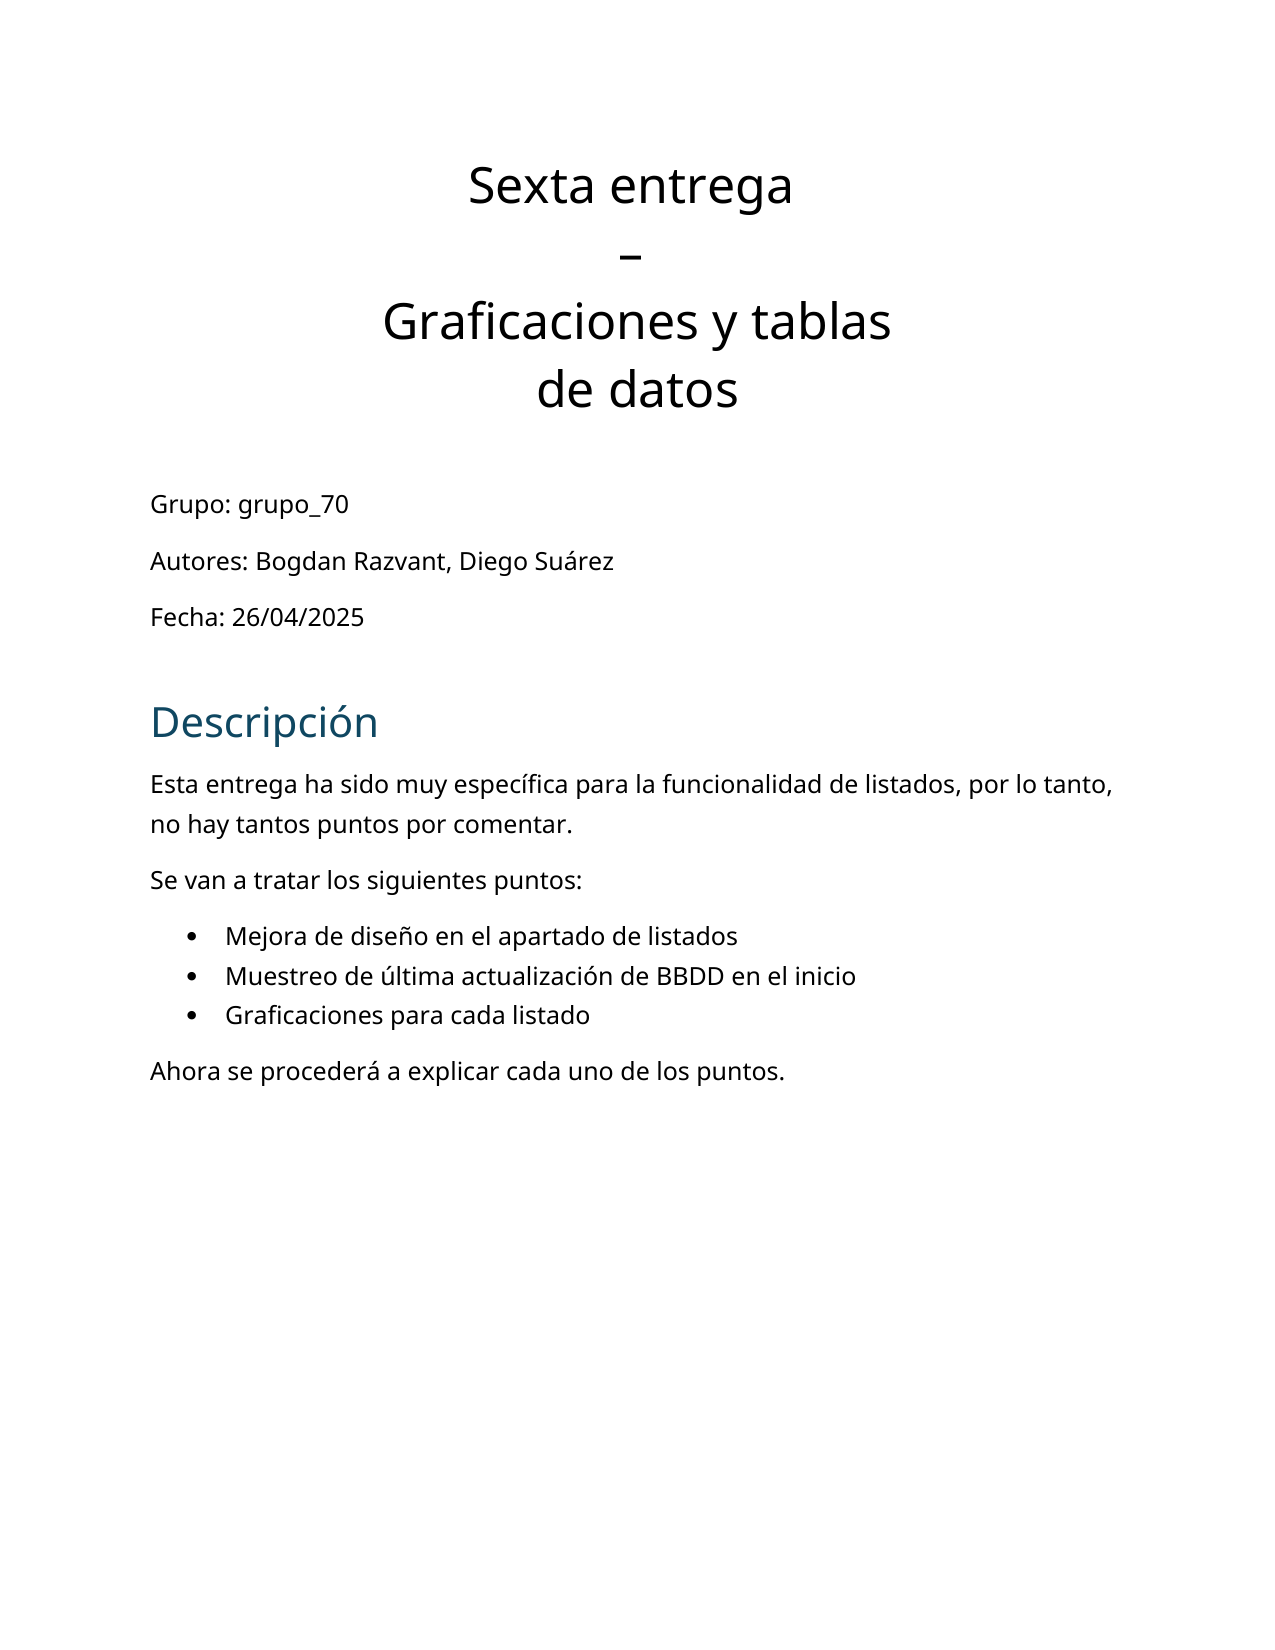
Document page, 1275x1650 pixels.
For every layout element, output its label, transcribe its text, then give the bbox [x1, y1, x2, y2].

subtitle Descripción [150, 693, 1125, 750]
list Graficaciones para cada listado [187, 998, 1125, 1032]
text de datos [150, 354, 1125, 422]
list Muestreo de última actualización de BBDD en el inicio [187, 958, 1125, 992]
list Mejora de diseño en el apartado de listados [187, 919, 1125, 953]
text Se van a tratar los siguientes puntos: [150, 863, 1125, 897]
text Sexta entrega [150, 150, 1125, 218]
text Fecha: 26/04/2025 [150, 599, 1125, 633]
text Grupo: grupo_70 [150, 487, 1125, 521]
text Graficaciones y tablas [150, 286, 1125, 354]
text – [150, 218, 1125, 286]
text Ahora se procederá a explicar cada uno de los puntos. [150, 1054, 1125, 1088]
text Autores: Bogdan Razvant, Diego Suárez [150, 543, 1125, 577]
text Esta entrega ha sido muy específica para la funcionalidad de listados, por lo tanto, no hay tantos puntos por comentar. [150, 767, 1125, 841]
